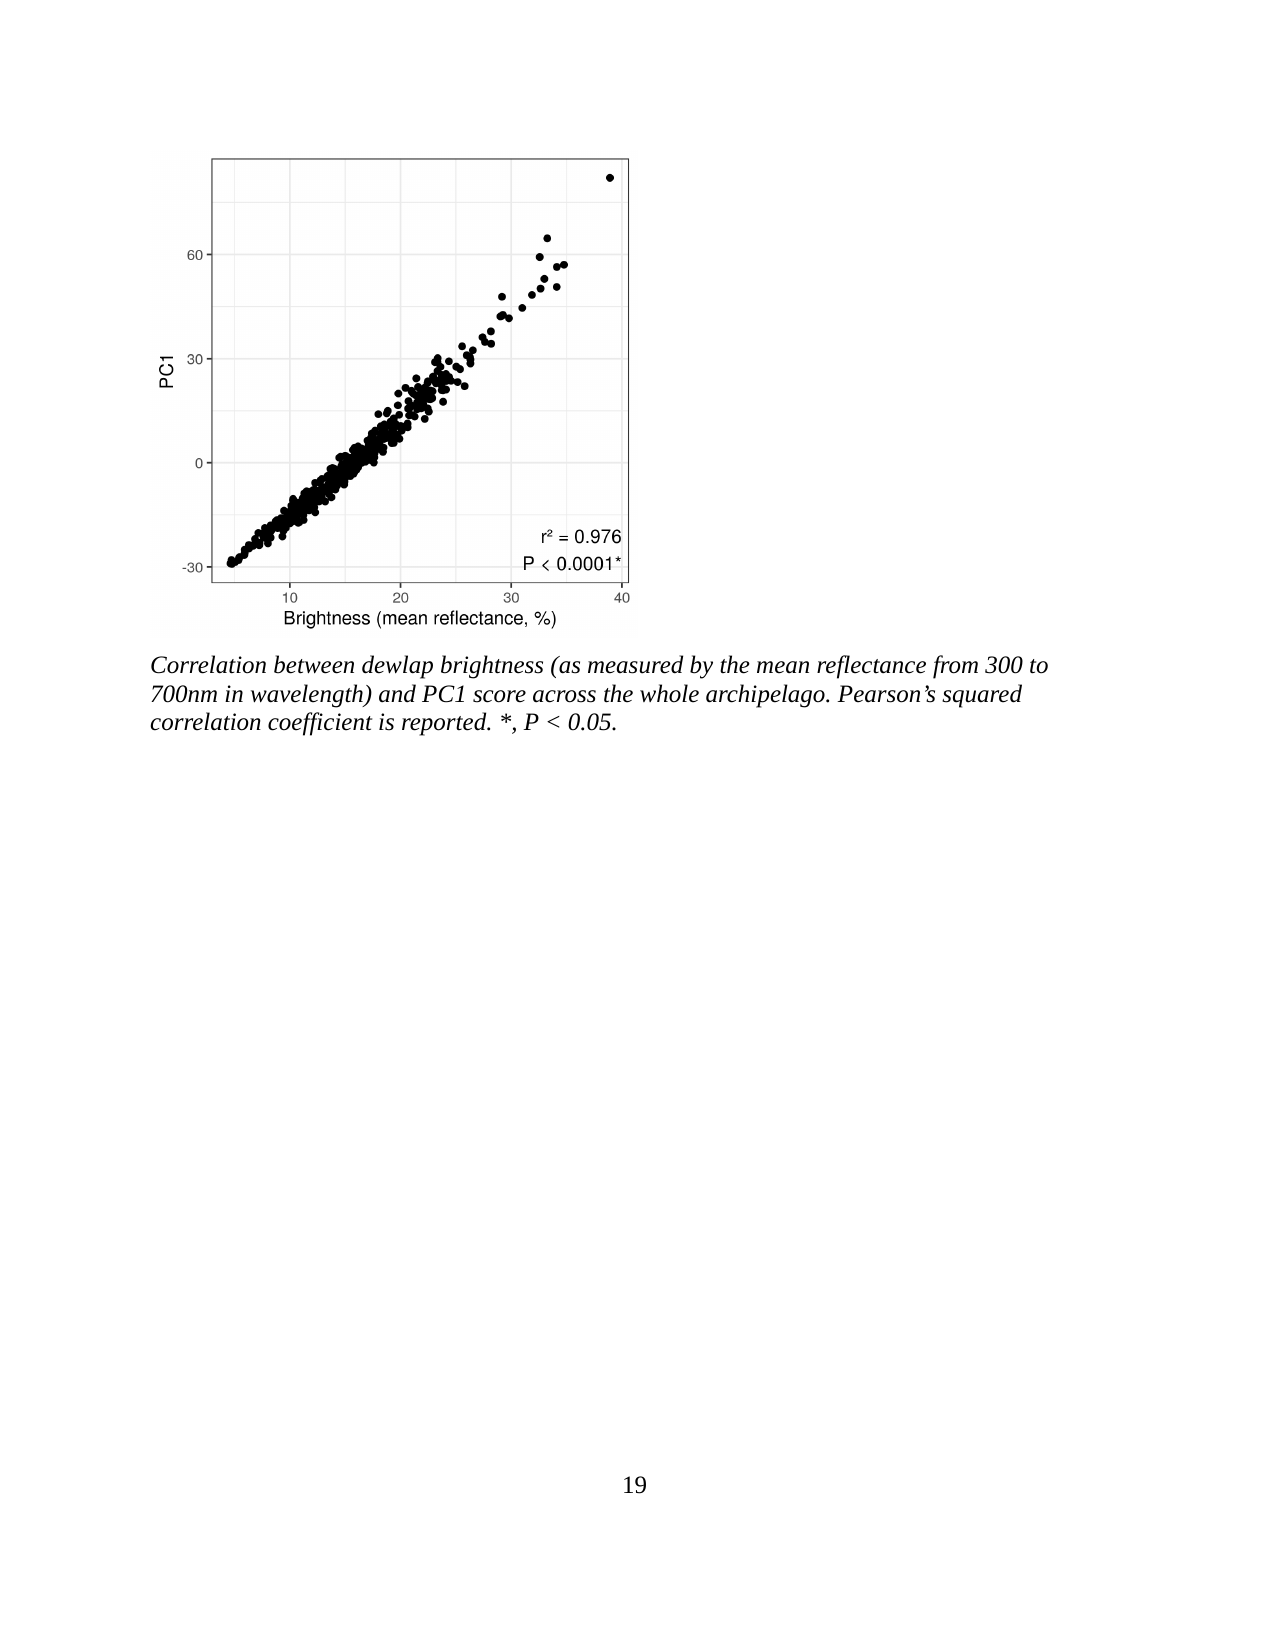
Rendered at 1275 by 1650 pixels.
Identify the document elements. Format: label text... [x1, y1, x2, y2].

text Correlation between dewlap brightness (as measured by the mean reflectance from 300 to 700nm in wavelength) and PC1 score across the whole archipelago. Pearson’s squared correlation coefficient is reported. *, P < 0.05. [150, 650, 1125, 736]
picture [150, 150, 638, 638]
